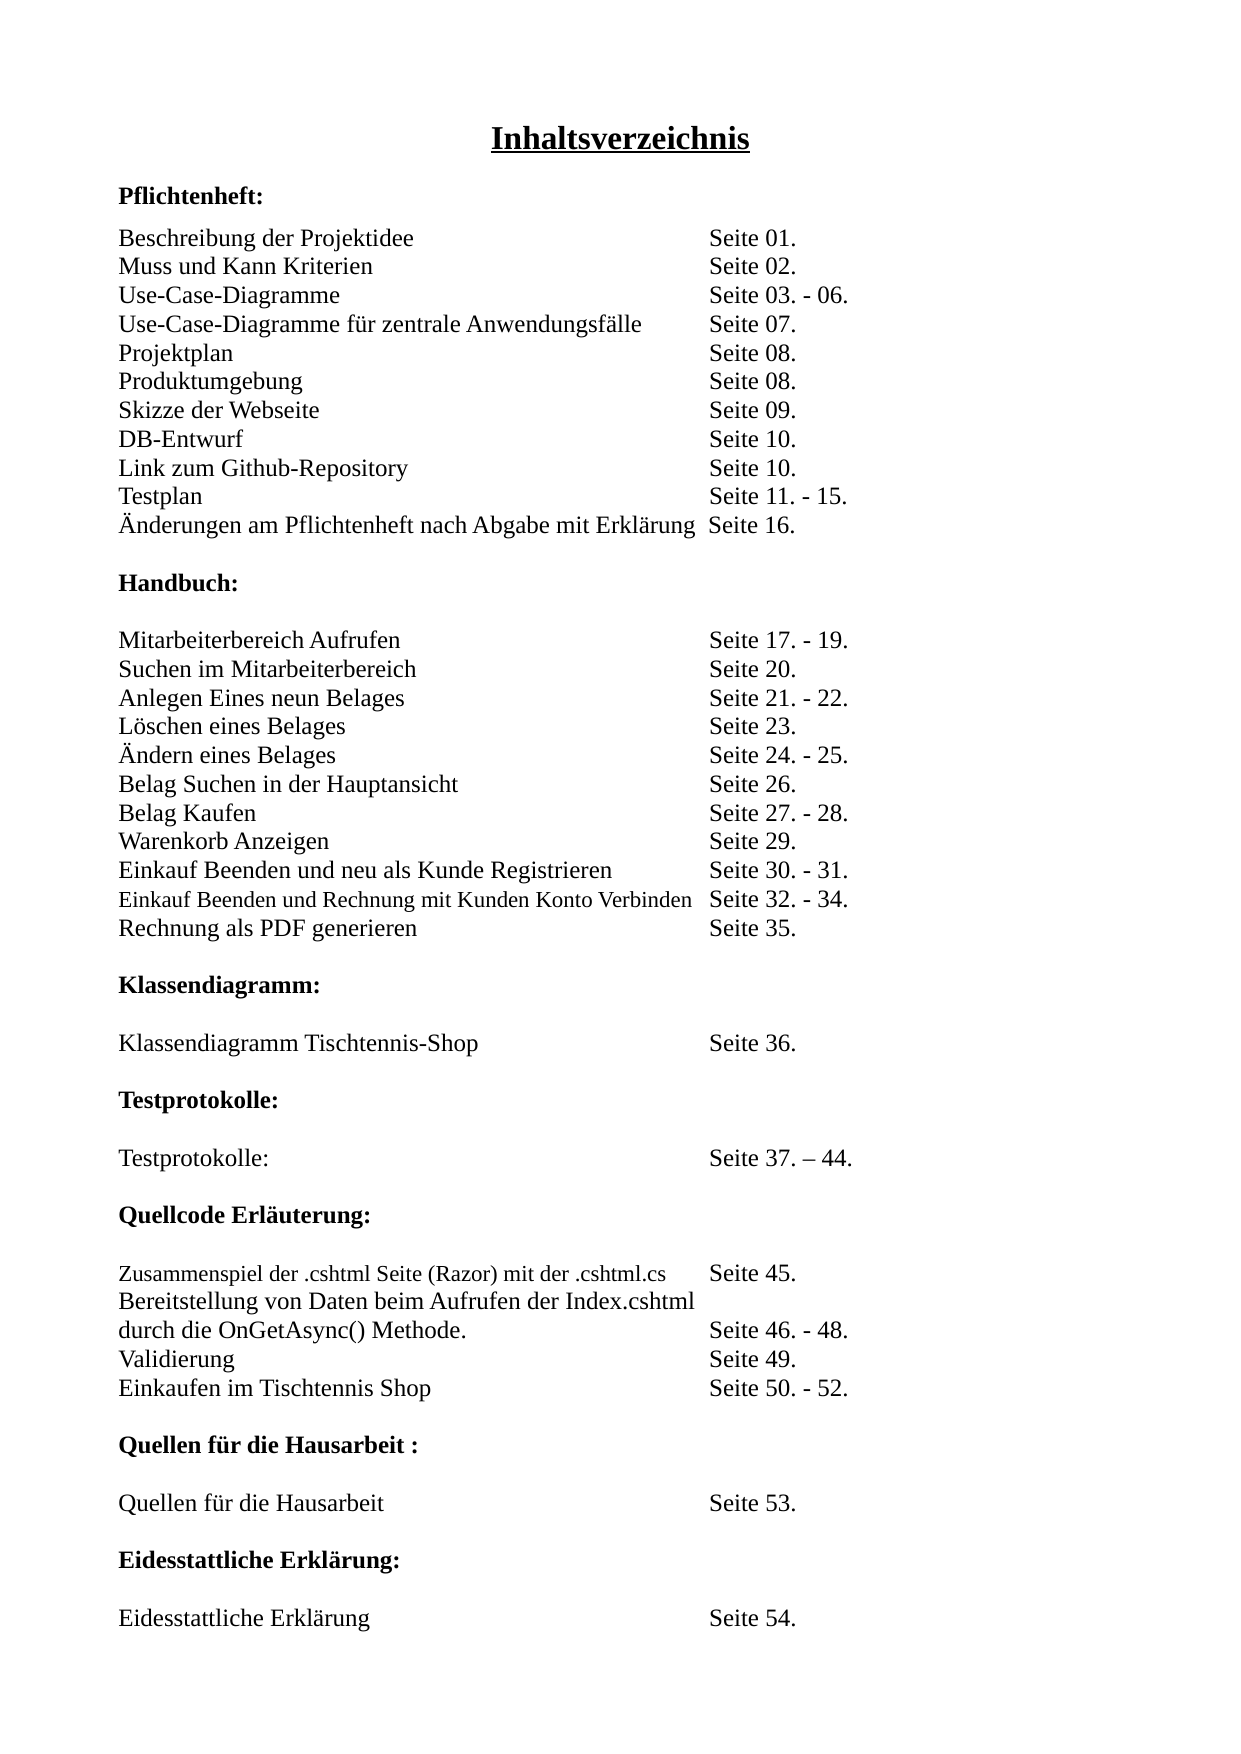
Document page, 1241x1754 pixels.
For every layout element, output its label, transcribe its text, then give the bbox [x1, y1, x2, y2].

text Anlegen Eines neun Belages Seite 21. - 22. [118, 683, 1122, 711]
text Muss und Kann Kriterien Seite 02. [118, 251, 1122, 280]
text Projektplan Seite 08. [118, 338, 1122, 366]
text Produktumgebung Seite 08. [118, 366, 1122, 395]
text Klassendiagramm: [118, 970, 1122, 999]
text Skizze der Webseite Seite 09. [118, 395, 1122, 424]
subtitle Pflichtenheft: [118, 181, 1122, 210]
text Testprotokolle: Seite 37. – 44. [118, 1143, 1122, 1171]
text Testplan Seite 11. - 15. [118, 481, 1122, 510]
text Inhaltsverzeichnis [118, 118, 1122, 156]
text Rechnung als PDF generieren Seite 35. [118, 913, 1122, 941]
text Löschen eines Belages Seite 23. [118, 711, 1122, 740]
text Eidesstattliche Erklärung: [118, 1545, 1122, 1574]
text Testprotokolle: [118, 1085, 1122, 1114]
text Quellcode Erläuterung: [118, 1200, 1122, 1229]
text Ändern eines Belages Seite 24. - 25. [118, 740, 1122, 769]
text Use-Case-Diagramme für zentrale Anwendungsfälle Seite 07. [118, 309, 1122, 338]
text Zusammenspiel der .cshtml Seite (Razor) mit der .cshtml.cs Seite 45. [118, 1258, 1122, 1286]
text Einkauf Beenden und Rechnung mit Kunden Konto Verbinden Seite 32. - 34. [118, 884, 1122, 913]
text Änderungen am Pflichtenheft nach Abgabe mit Erklärung Seite 16. [118, 510, 1122, 539]
text Link zum Github-Repository Seite 10. [118, 453, 1122, 481]
text Belag Kaufen Seite 27. - 28. [118, 798, 1122, 826]
text DB-Entwurf Seite 10. [118, 424, 1122, 453]
text Quellen für die Hausarbeit Seite 53. [118, 1488, 1122, 1516]
text durch die OnGetAsync() Methode. Seite 46. - 48. [118, 1315, 1122, 1344]
text Mitarbeiterbereich Aufrufen Seite 17. - 19. [118, 625, 1122, 654]
text Quellen für die Hausarbeit : [118, 1430, 1122, 1459]
text Bereitstellung von Daten beim Aufrufen der Index.cshtml [118, 1286, 1122, 1315]
text Beschreibung der Projektidee Seite 01. [118, 223, 1122, 251]
text Einkauf Beenden und neu als Kunde Registrieren Seite 30. - 31. [118, 855, 1122, 884]
text Einkaufen im Tischtennis Shop Seite 50. - 52. [118, 1373, 1122, 1401]
text Handbuch: [118, 568, 1122, 596]
text Warenkorb Anzeigen Seite 29. [118, 826, 1122, 855]
text Eidesstattliche Erklärung Seite 54. [118, 1603, 1122, 1631]
text Suchen im Mitarbeiterbereich Seite 20. [118, 654, 1122, 683]
text Validierung Seite 49. [118, 1344, 1122, 1373]
text Use-Case-Diagramme Seite 03. - 06. [118, 280, 1122, 309]
text Klassendiagramm Tischtennis-Shop Seite 36. [118, 1028, 1122, 1056]
text Belag Suchen in der Hauptansicht Seite 26. [118, 769, 1122, 798]
